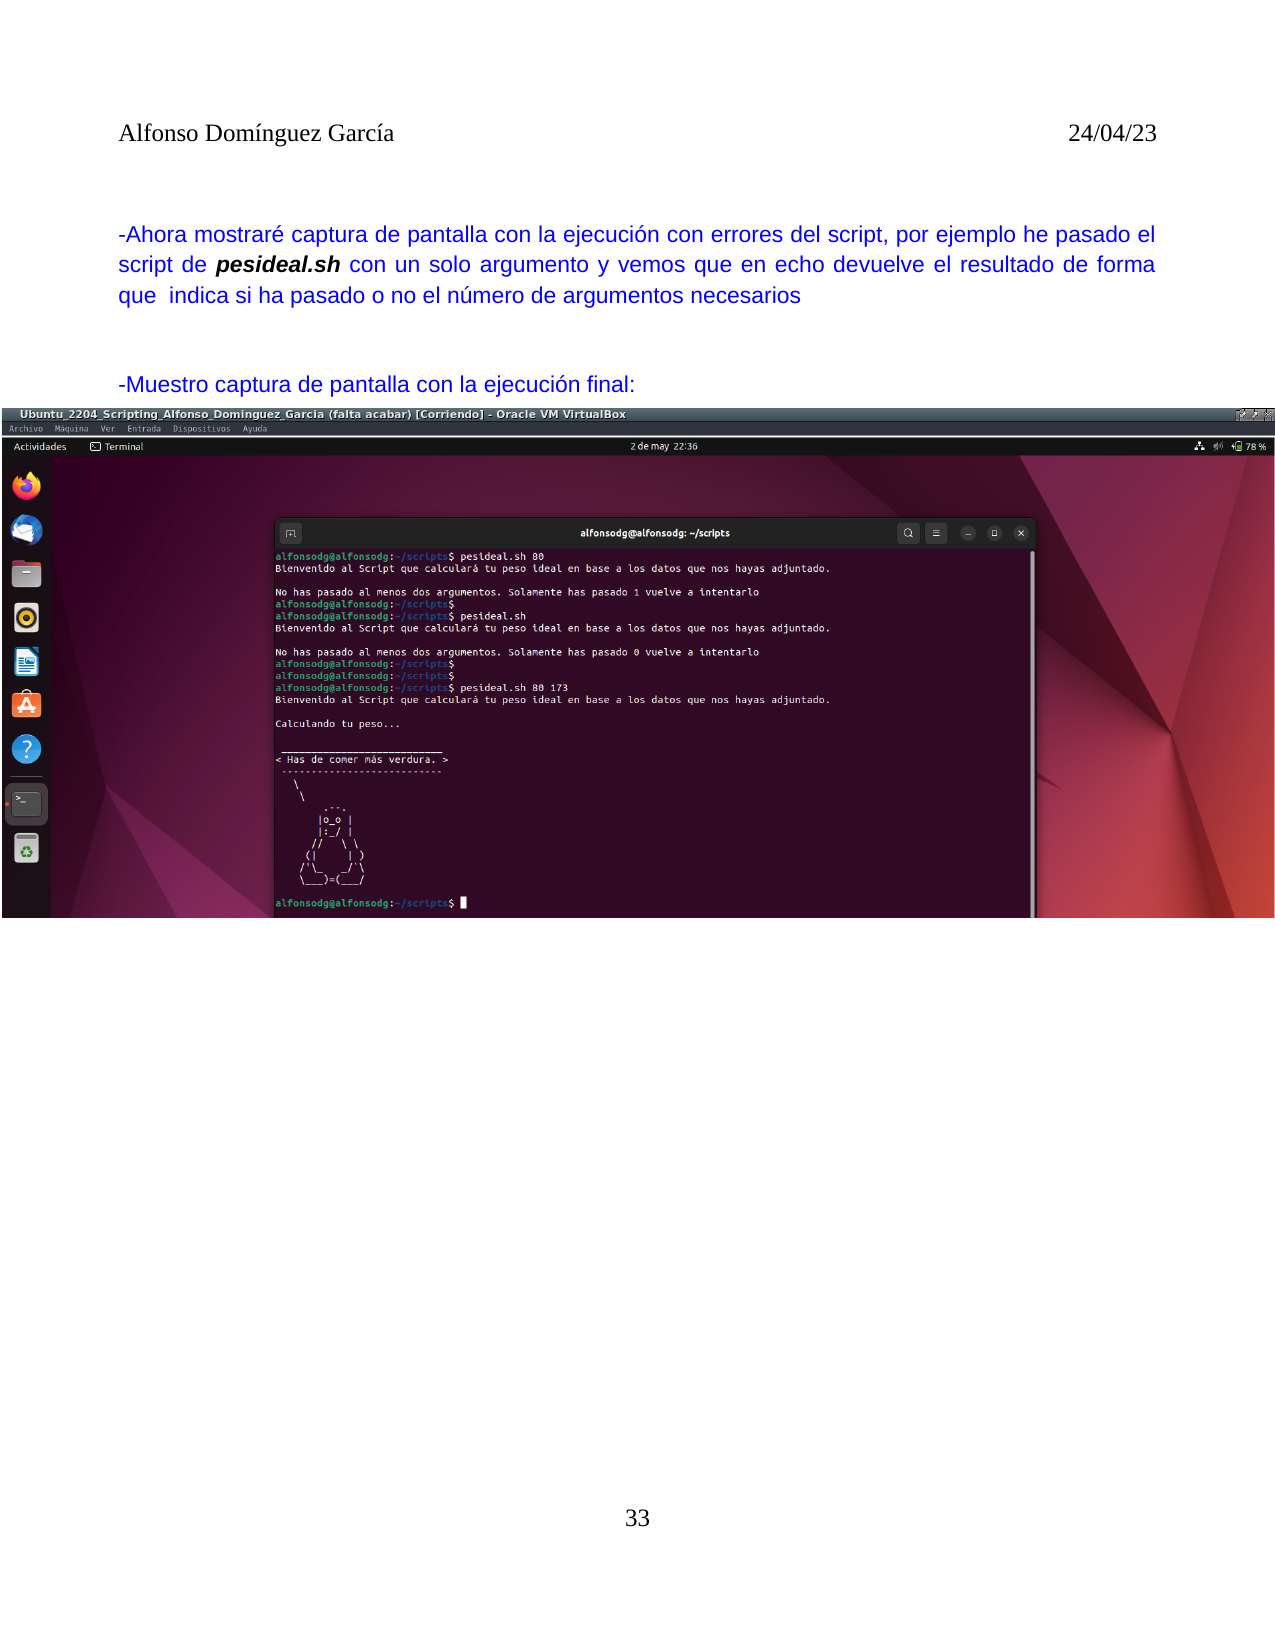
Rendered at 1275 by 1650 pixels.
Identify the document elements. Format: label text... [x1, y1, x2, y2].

text -Muestro captura de pantalla con la ejecución final: [118, 371, 1157, 397]
picture [1, 408, 1275, 918]
text -Ahora mostraré captura de pantalla con la ejecución con errores del script, por ejemplo he pasado el script de pesideal.sh con un solo argumento y vemos que en echo devuelve el resultado de forma que indica si ha pasado o no el número de argumentos necesarios [118, 221, 1157, 308]
